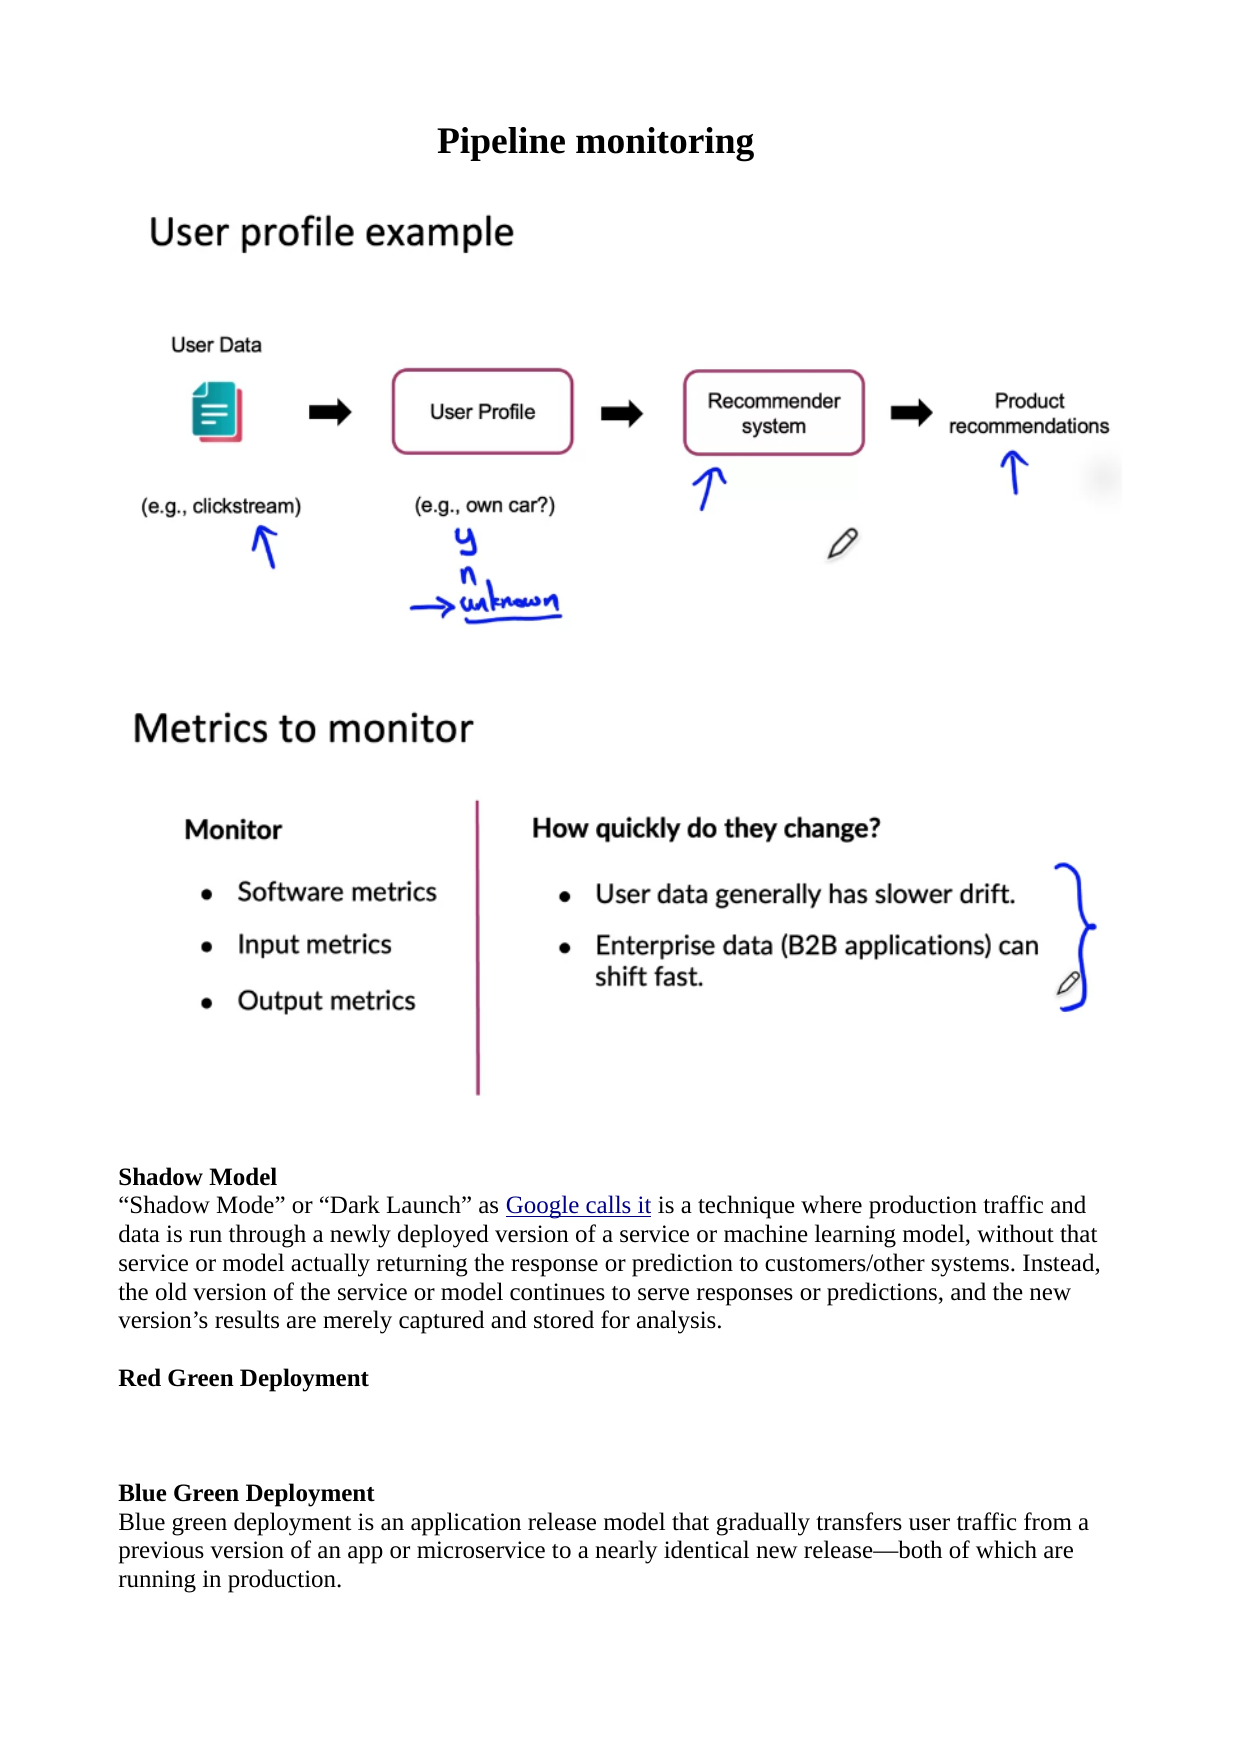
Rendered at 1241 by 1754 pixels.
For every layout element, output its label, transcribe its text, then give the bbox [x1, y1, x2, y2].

picture [118, 691, 1123, 1105]
text Blue Green Deployment [118, 1478, 1122, 1507]
subtitle Pipeline monitoring [118, 118, 1122, 161]
text Blue green deployment is an application release model that gradually transfers user traffic from a previous version of an app or microservice to a nearly identical new release—both of which are running in production. [118, 1507, 1122, 1593]
text “Shadow Mode” or “Dark Launch” as Google calls it is a technique where production traffic and data is run through a newly deployed version of a service or machine learning model, without that service or model actually returning the response or prediction to customers/other systems. Instead, the old version of the service or model continues to serve responses or predictions, and the new version’s results are merely captured and stored for analysis. [118, 1191, 1122, 1334]
text Red Green Deployment [118, 1363, 1122, 1392]
text Shadow Model [118, 1162, 1122, 1191]
picture [118, 202, 1123, 635]
